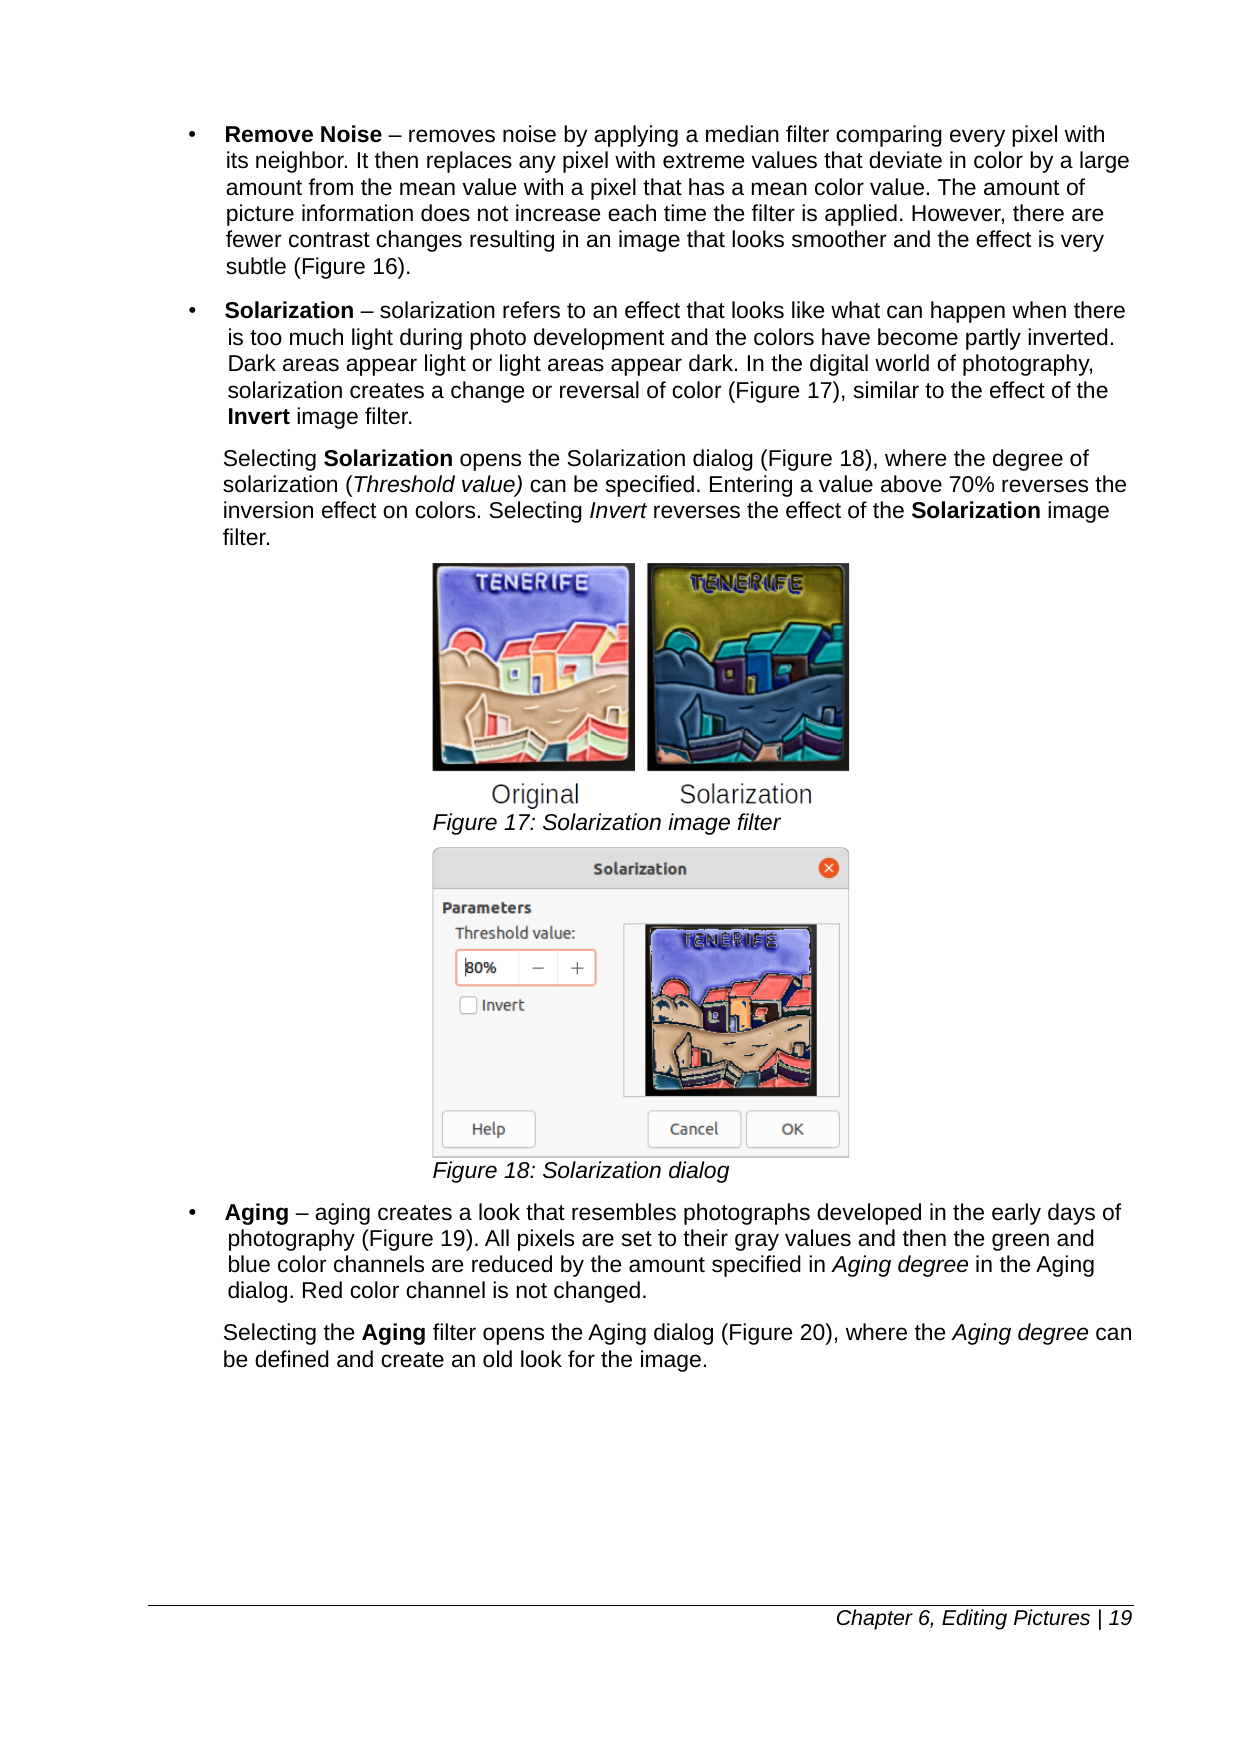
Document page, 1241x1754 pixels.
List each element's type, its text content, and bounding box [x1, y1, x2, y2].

text Figure 18: Solarization dialog [432, 1158, 849, 1183]
list Selecting the Aging filter opens the Aging dialog (Figure 20), where the Aging degree can be defined and create an old look for the image. [223, 1319, 1134, 1372]
picture [432, 562, 850, 809]
list Selecting Solarization opens the Solarization dialog (Figure 18), where the degree of solarization (Threshold value) can be specified. Entering a value above 70% reverses the inversion effect on colors. Selecting Invert reverses the effect of the Solarization image filter. [223, 445, 1134, 550]
picture [432, 847, 850, 1158]
list Aging – aging creates a look that resembles photographs developed in the early days of photography (Figure 19). All pixels are set to their gray values and then the green and blue color channels are reduced by the amount specified in Aging degree in the Aging dialog. Red color channel is not changed. [185, 1196, 1134, 1307]
text Figure 17: Solarization image filter [432, 809, 849, 835]
list Remove Noise – removes noise by applying a median filter comparing every pixel with its neighbor. It then replaces any pixel with extreme values that deviate in color by a large amount from the mean value with a pixel that has a mean color value. The amount of picture information does not increase each time the filter is applied. However, there are fewer contrast changes resulting in an image that looks smoother and the effect is very subtle (Figure 16). [185, 118, 1134, 282]
list Solarization – solarization refers to an effect that looks like what can happen when there is too much light during photo development and the colors have become partly inverted. Dark areas appear light or light areas appear dark. In the digital world of photography, solarization creates a change or reversal of color (Figure 17), similar to the effect of the Invert image filter. [185, 294, 1134, 432]
